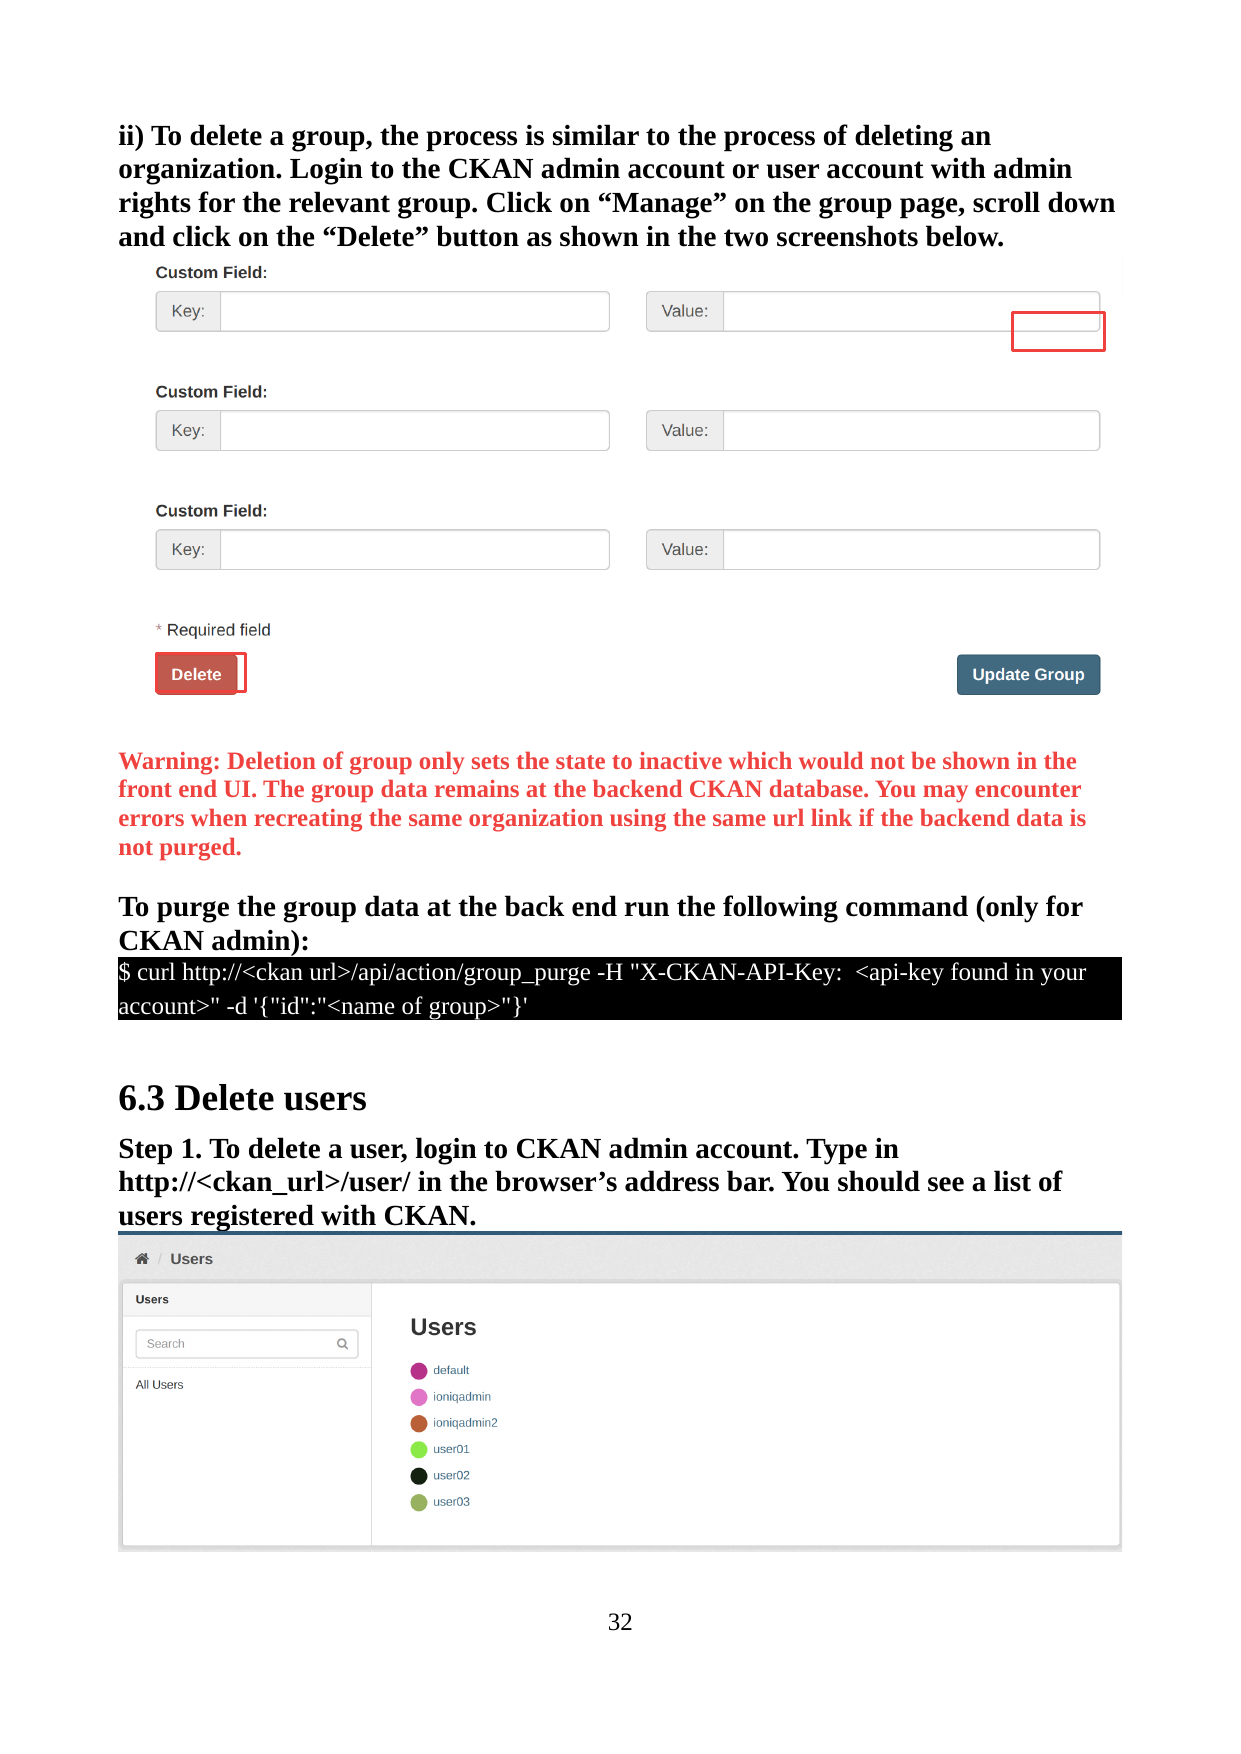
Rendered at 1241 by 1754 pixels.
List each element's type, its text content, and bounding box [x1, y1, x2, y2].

text Step 1. To delete a user, login to CKAN admin account. Type in http://<ckan_url>/user/ in the browser’s address bar. You should see a list of users registered with CKAN. [118, 1131, 1122, 1231]
text ii) To delete a group, the process is similar to the process of deleting an organization. Login to the CKAN admin account or user account with admin rights for the relevant group. Click on “Manage” on the group page, scroll down and click on the “Delete” button as shown in the two screenshots below. [118, 118, 1122, 252]
picture [118, 1231, 1123, 1552]
text To purge the group data at the back end run the following command (only for CKAN admin): [118, 889, 1122, 957]
subtitle 6.3 Delete users [118, 1075, 1122, 1118]
picture [118, 252, 1123, 713]
text Warning: Deletion of group only sets the state to inactive which would not be shown in the front end UI. The group data remains at the backend CKAN database. You may encounter errors when recreating the same organization using the same url link if the backend data is not purged. [118, 746, 1122, 861]
text $ curl http://<ckan url>/api/action/group_purge -H "X-CKAN-API-Key: <api-key found in your account>" -d '{"id":"<name of group>"}' [118, 957, 1122, 1020]
